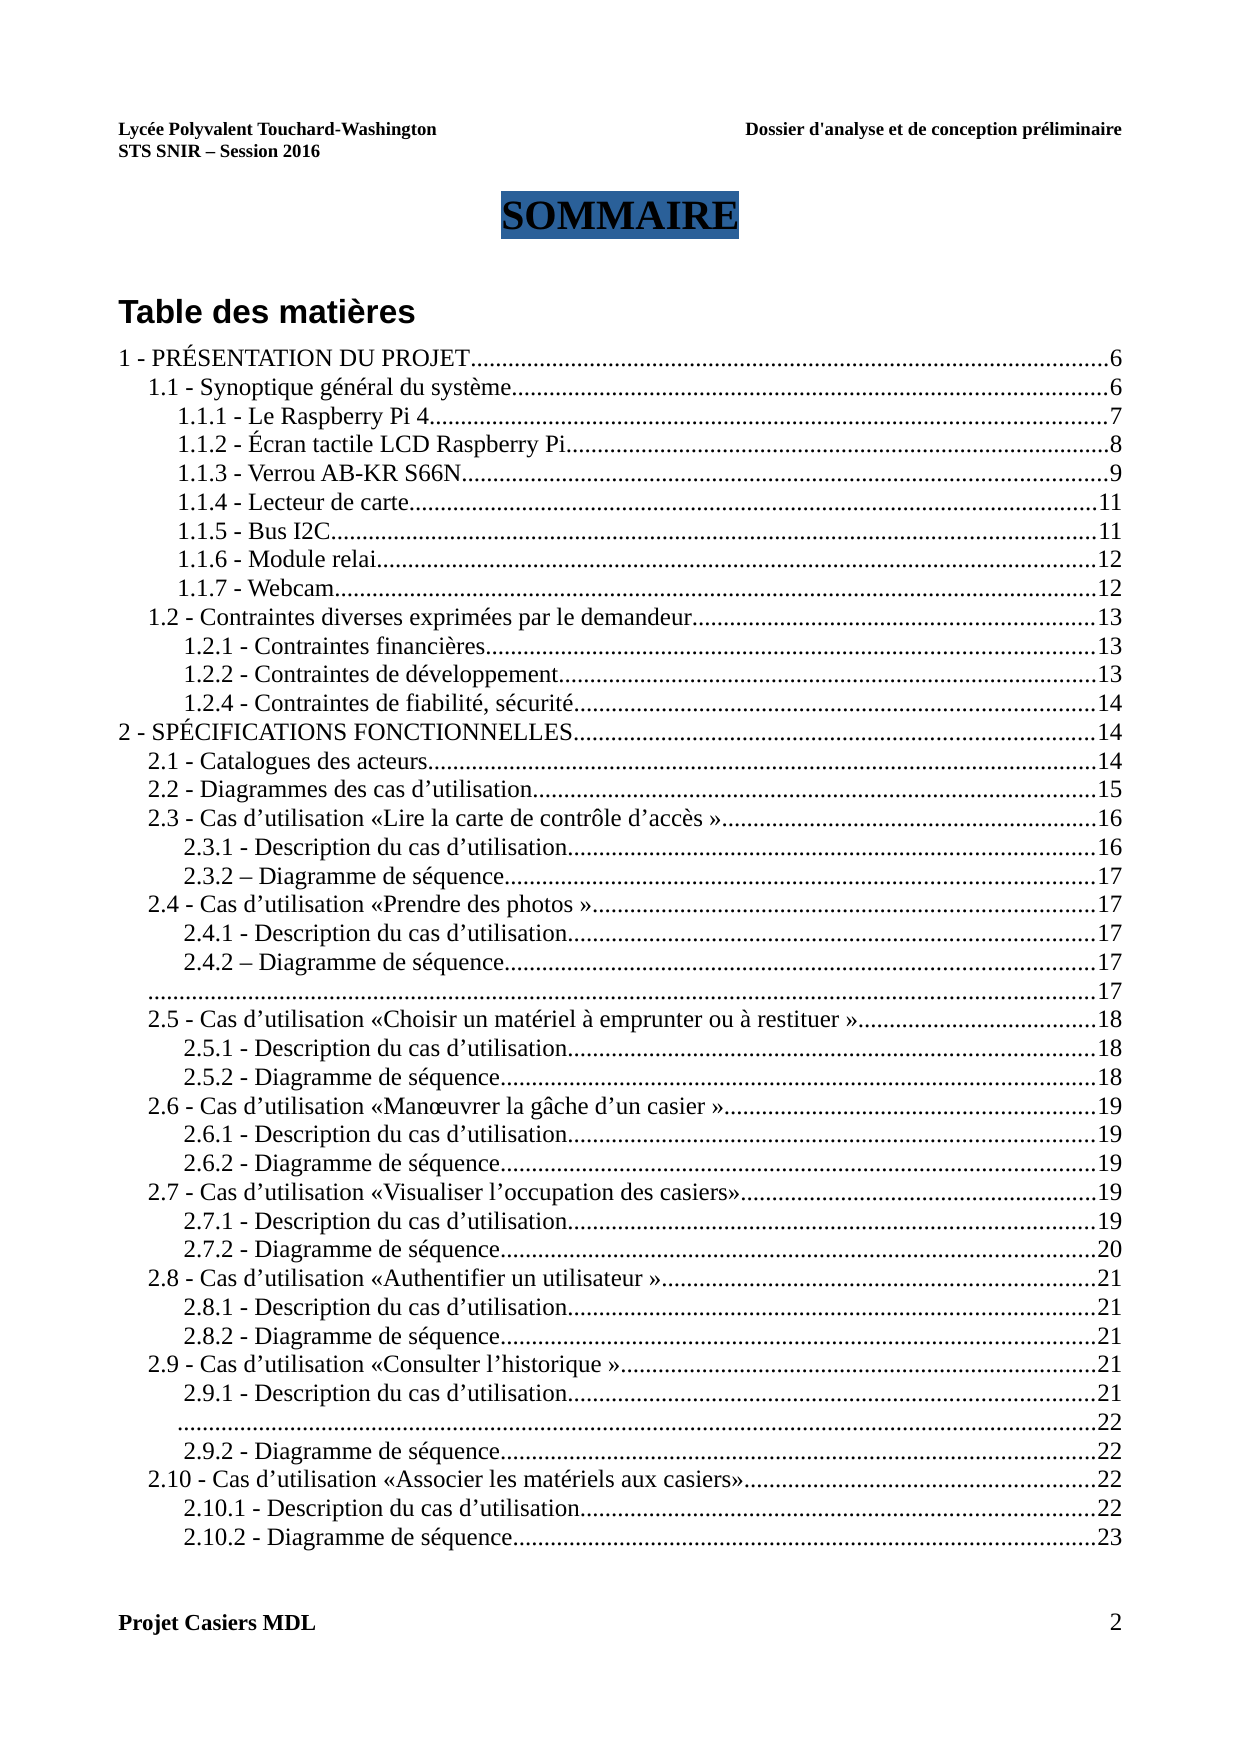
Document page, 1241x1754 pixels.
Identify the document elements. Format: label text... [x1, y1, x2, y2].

text 2.4.2 – Diagramme de séquence 17 [177, 947, 1122, 976]
text 1 - PRÉSENTATION DU PROJET 6 [118, 343, 1122, 372]
text 1.2.2 - Contraintes de développement 13 [177, 659, 1122, 688]
text 2.7.2 - Diagramme de séquence 20 [177, 1234, 1122, 1263]
text 1.1.7 - Webcam 12 [177, 573, 1122, 602]
text SOMMAIRE [118, 191, 1122, 239]
text 2.5.2 - Diagramme de séquence 18 [177, 1062, 1122, 1091]
text 2.8 - Cas d’utilisation «Authentifier un utilisateur » 21 [148, 1263, 1122, 1292]
text 1.1.4 - Lecteur de carte 11 [177, 487, 1122, 516]
text 2 - SPÉCIFICATIONS FONCTIONNELLES 14 [118, 717, 1122, 746]
text 2.7 - Cas d’utilisation «Visualiser l’occupation des casiers» 19 [148, 1177, 1122, 1206]
text 2.1 - Catalogues des acteurs 14 [148, 746, 1122, 774]
text 17 [148, 976, 1122, 1004]
text 2.8.2 - Diagramme de séquence 21 [177, 1321, 1122, 1349]
text 1.1.5 - Bus I2C 11 [177, 516, 1122, 544]
text 1.2 - Contraintes diverses exprimées par le demandeur 13 [148, 602, 1122, 631]
text 2.6.1 - Description du cas d’utilisation 19 [177, 1119, 1122, 1148]
text 2.10 - Cas d’utilisation «Associer les matériels aux casiers» 22 [148, 1464, 1122, 1493]
text 2.10.1 - Description du cas d’utilisation 22 [177, 1493, 1122, 1522]
text 2.6 - Cas d’utilisation «Manœuvrer la gâche d’un casier » 19 [148, 1091, 1122, 1119]
text 2.9.1 - Description du cas d’utilisation 21 [177, 1378, 1122, 1407]
text 2.3 - Cas d’utilisation «Lire la carte de contrôle d’accès » 16 [148, 803, 1122, 832]
text 2.7.1 - Description du cas d’utilisation 19 [177, 1206, 1122, 1234]
text 2.5.1 - Description du cas d’utilisation 18 [177, 1033, 1122, 1062]
text 1.1 - Synoptique général du système 6 [148, 372, 1122, 401]
text 2.2 - Diagrammes des cas d’utilisation 15 [148, 774, 1122, 803]
text 2.8.1 - Description du cas d’utilisation 21 [177, 1292, 1122, 1321]
text 1.2.1 - Contraintes financières 13 [177, 631, 1122, 659]
text 2.3.2 – Diagramme de séquence 17 [177, 861, 1122, 889]
text 1.1.6 - Module relai 12 [177, 544, 1122, 573]
text 2.10.2 - Diagramme de séquence 23 [177, 1522, 1122, 1551]
text 2.9 - Cas d’utilisation «Consulter l’historique » 21 [148, 1349, 1122, 1378]
subtitle Table des matières [118, 292, 1122, 331]
text 1.2.4 - Contraintes de fiabilité, sécurité 14 [177, 688, 1122, 717]
text 2.4 - Cas d’utilisation «Prendre des photos » 17 [148, 889, 1122, 918]
text 2.3.1 - Description du cas d’utilisation 16 [177, 832, 1122, 861]
text 1.1.1 - Le Raspberry Pi 4 7 [177, 401, 1122, 429]
text 1.1.3 - Verrou AB-KR S66N 9 [177, 458, 1122, 487]
text 2.4.1 - Description du cas d’utilisation 17 [177, 918, 1122, 947]
text 1.1.2 - Écran tactile LCD Raspberry Pi 8 [177, 429, 1122, 458]
text 2.6.2 - Diagramme de séquence 19 [177, 1148, 1122, 1177]
text 2.9.2 - Diagramme de séquence 22 [177, 1436, 1122, 1464]
text 22 [177, 1407, 1122, 1436]
text 2.5 - Cas d’utilisation «Choisir un matériel à emprunter ou à restituer » 18 [148, 1004, 1122, 1033]
